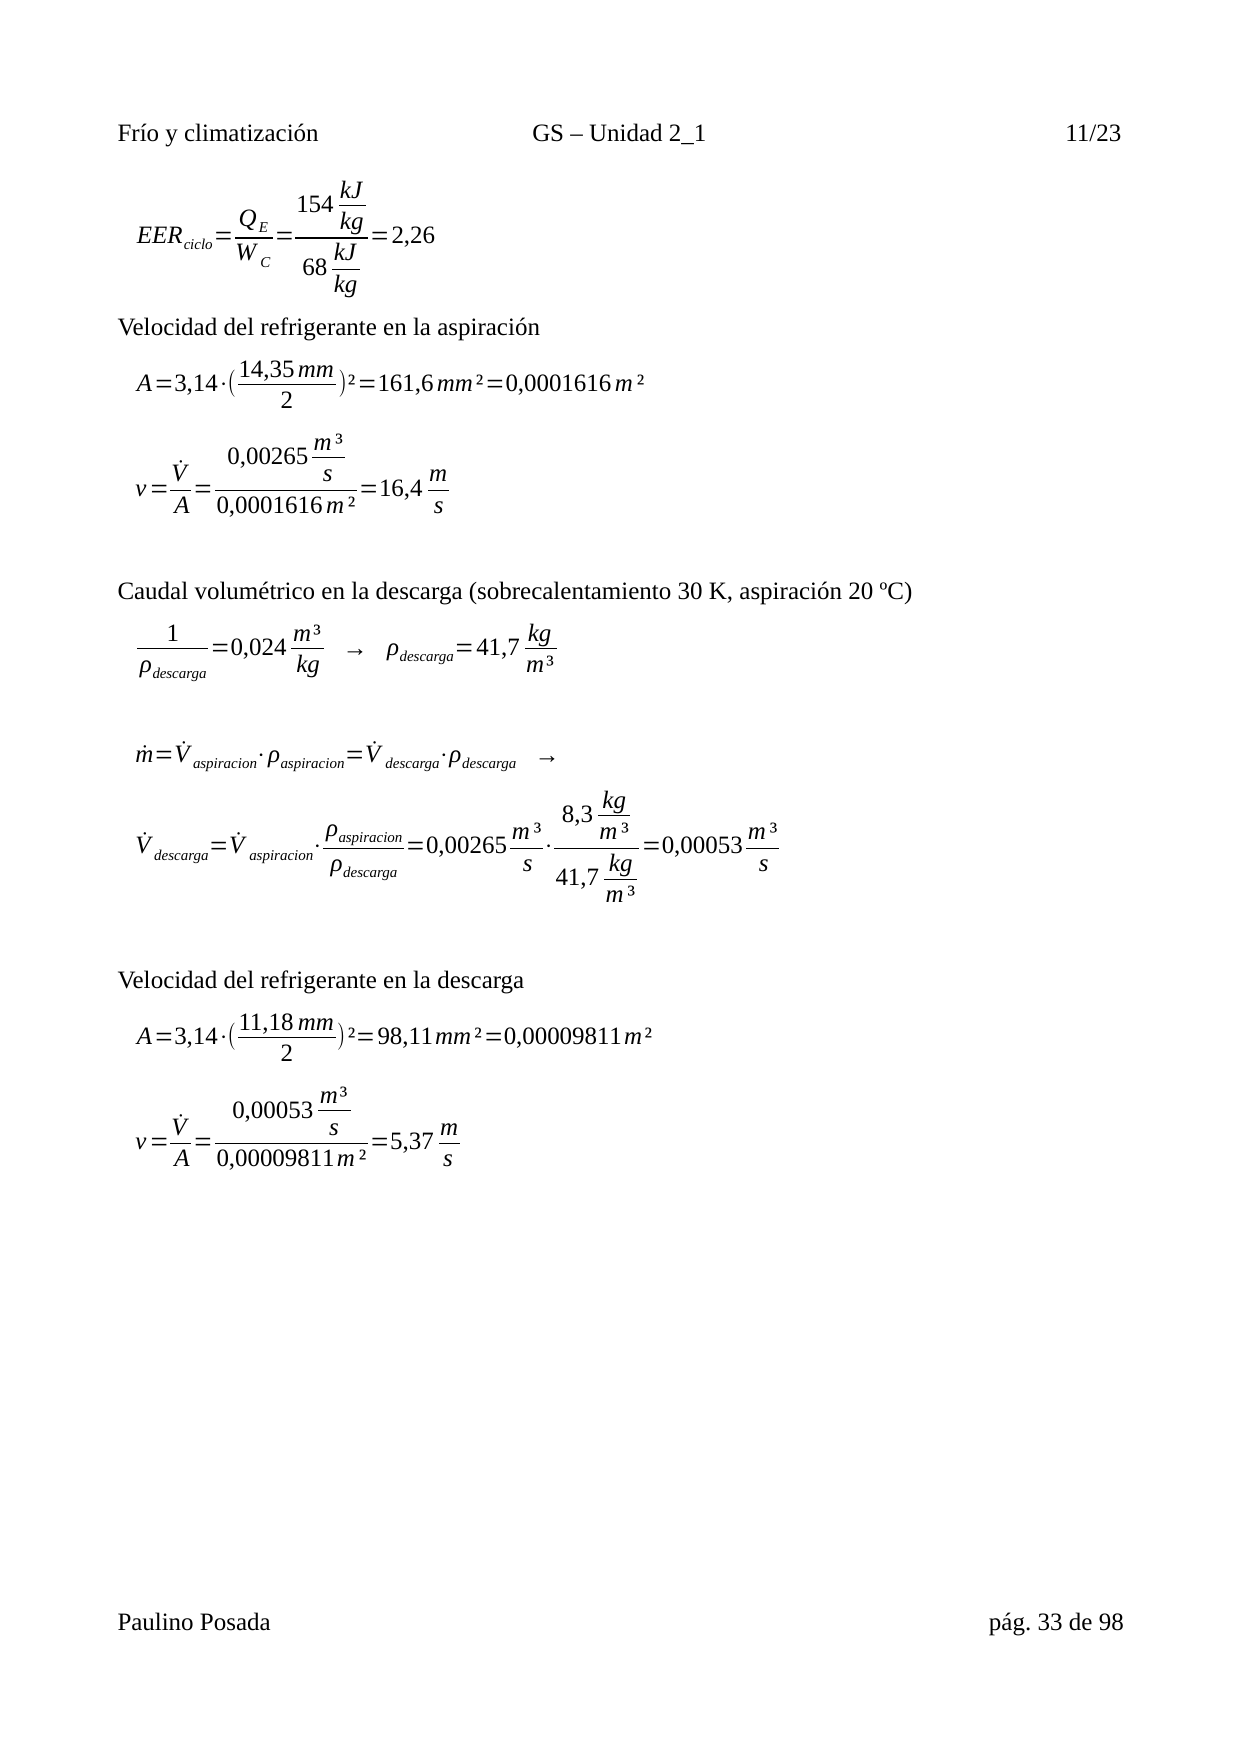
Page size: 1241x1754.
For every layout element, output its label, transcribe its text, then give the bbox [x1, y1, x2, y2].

text → [117, 740, 1123, 908]
text Caudal volumétrico en la descarga (sobrecalentamiento 30 K, aspiración 20 ºC) [117, 576, 1123, 605]
text Velocidad del refrigerante en la descarga [117, 966, 1123, 994]
text Velocidad del refrigerante en la aspiración [117, 312, 1123, 341]
text → [117, 619, 1123, 682]
